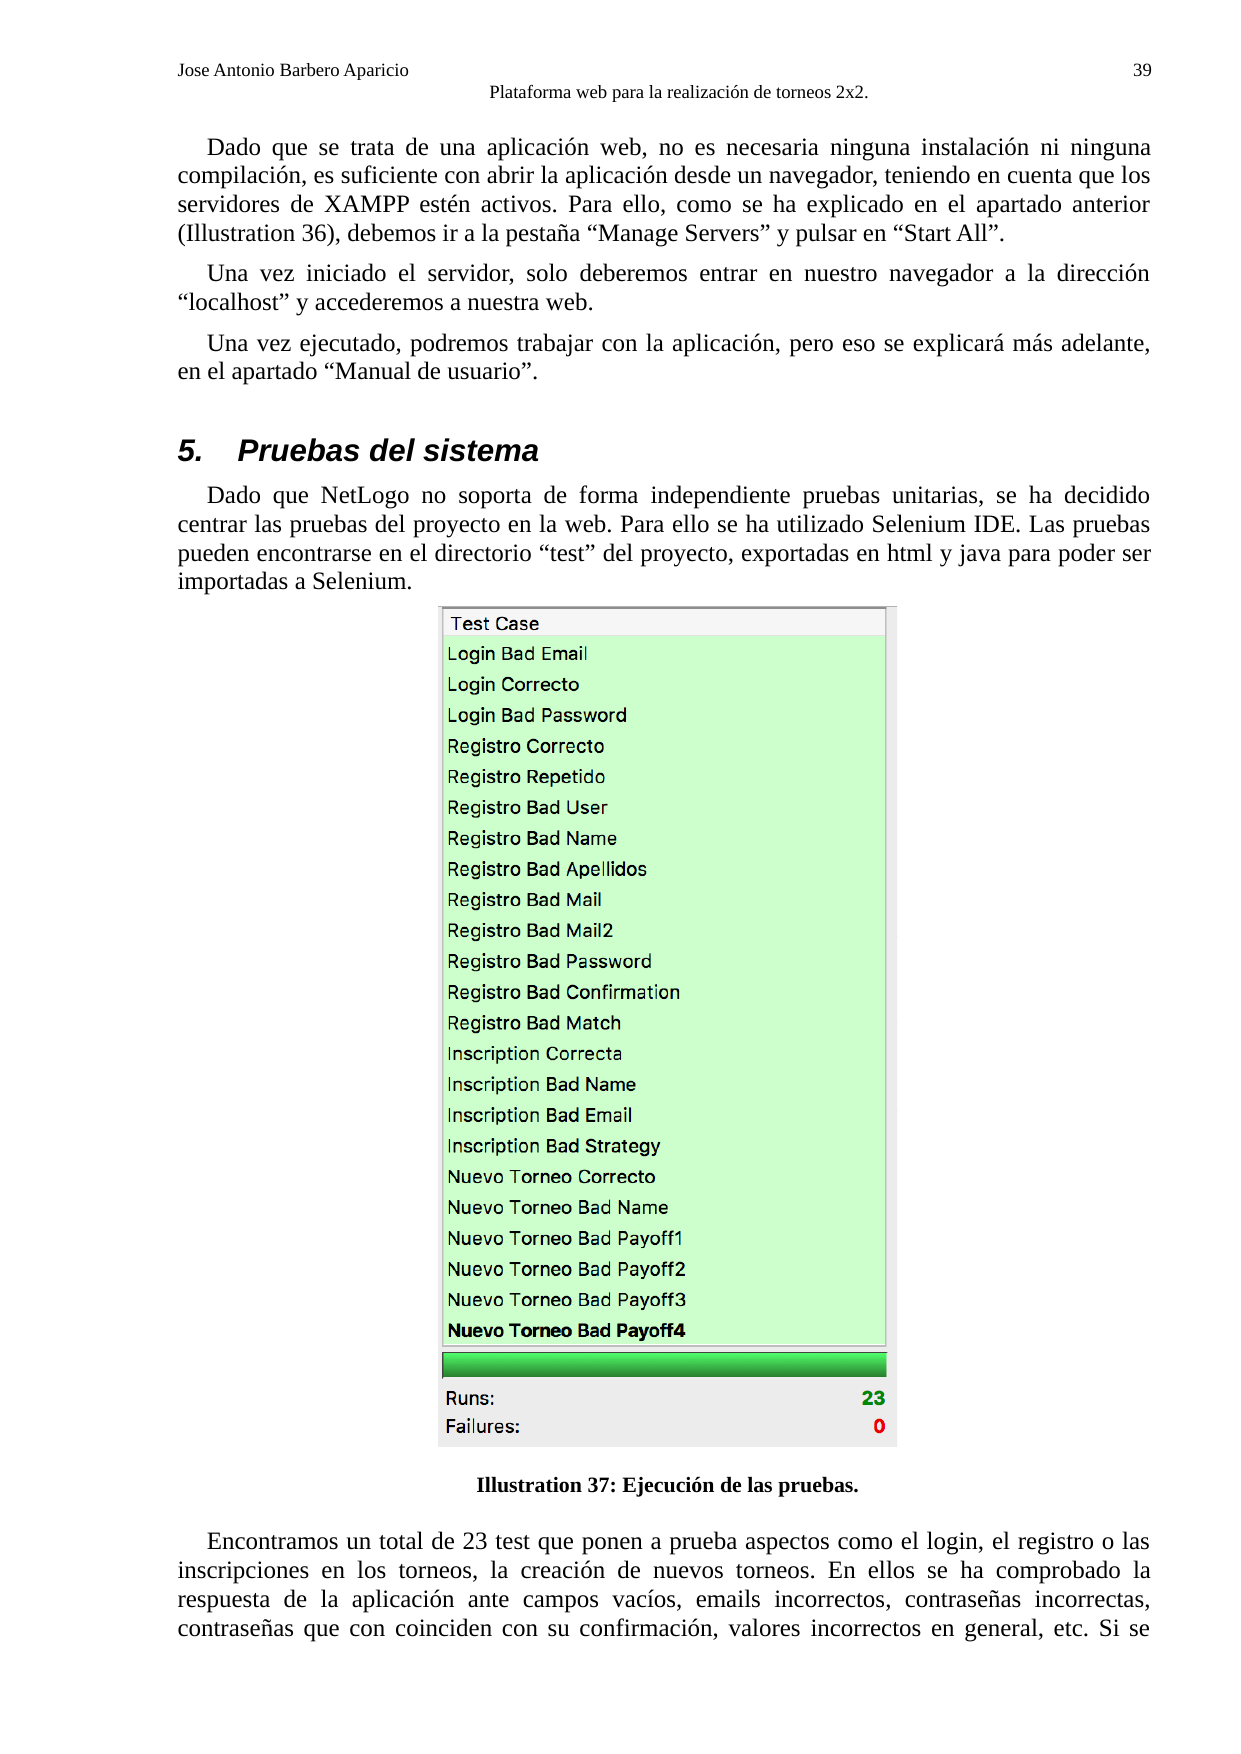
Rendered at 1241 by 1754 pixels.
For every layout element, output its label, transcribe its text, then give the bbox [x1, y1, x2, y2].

text Encontramos un total de 23 test que ponen a prueba aspectos como el login, el registro o las inscripciones en los torneos, la creación de nuevos torneos. En ellos se ha comprobado la respuesta de la aplicación ante campos vacíos, emails incorrectos, contraseñas incorrectas, contraseñas que con coinciden con su confirmación, valores incorrectos en general, etc. Si se [177, 1526, 1152, 1641]
picture [438, 606, 898, 1447]
text Illustration 37: Ejecución de las pruebas. [366, 607, 970, 1497]
subtitle Pruebas del sistema [177, 432, 1152, 468]
text Una vez iniciado el servidor, solo deberemos entrar en nuestro navegador a la dirección “localhost” y accederemos a nuestra web. [177, 258, 1152, 316]
text Dado que NetLogo no soporta de forma independiente pruebas unitarias, se ha decidido centrar las pruebas del proyecto en la web. Para ello se ha utilizado Selenium IDE. Las pruebas pueden encontrarse en el directorio “test” del proyecto, exportadas en html y java para poder ser importadas a Selenium. [177, 480, 1152, 595]
text Dado que se trata de una aplicación web, no es necesaria ninguna instalación ni ninguna compilación, es suficiente con abrir la aplicación desde un navegador, teniendo en cuenta que los servidores de XAMPP estén activos. Para ello, como se ha explicado en el apartado anterior (Illustration 36), debemos ir a la pestaña “Manage Servers” y pulsar en “Start All”. [177, 132, 1152, 247]
text Una vez ejecutado, podremos trabajar con la aplicación, pero eso se explicará más adelante, en el apartado “Manual de usuario”. [177, 328, 1152, 385]
